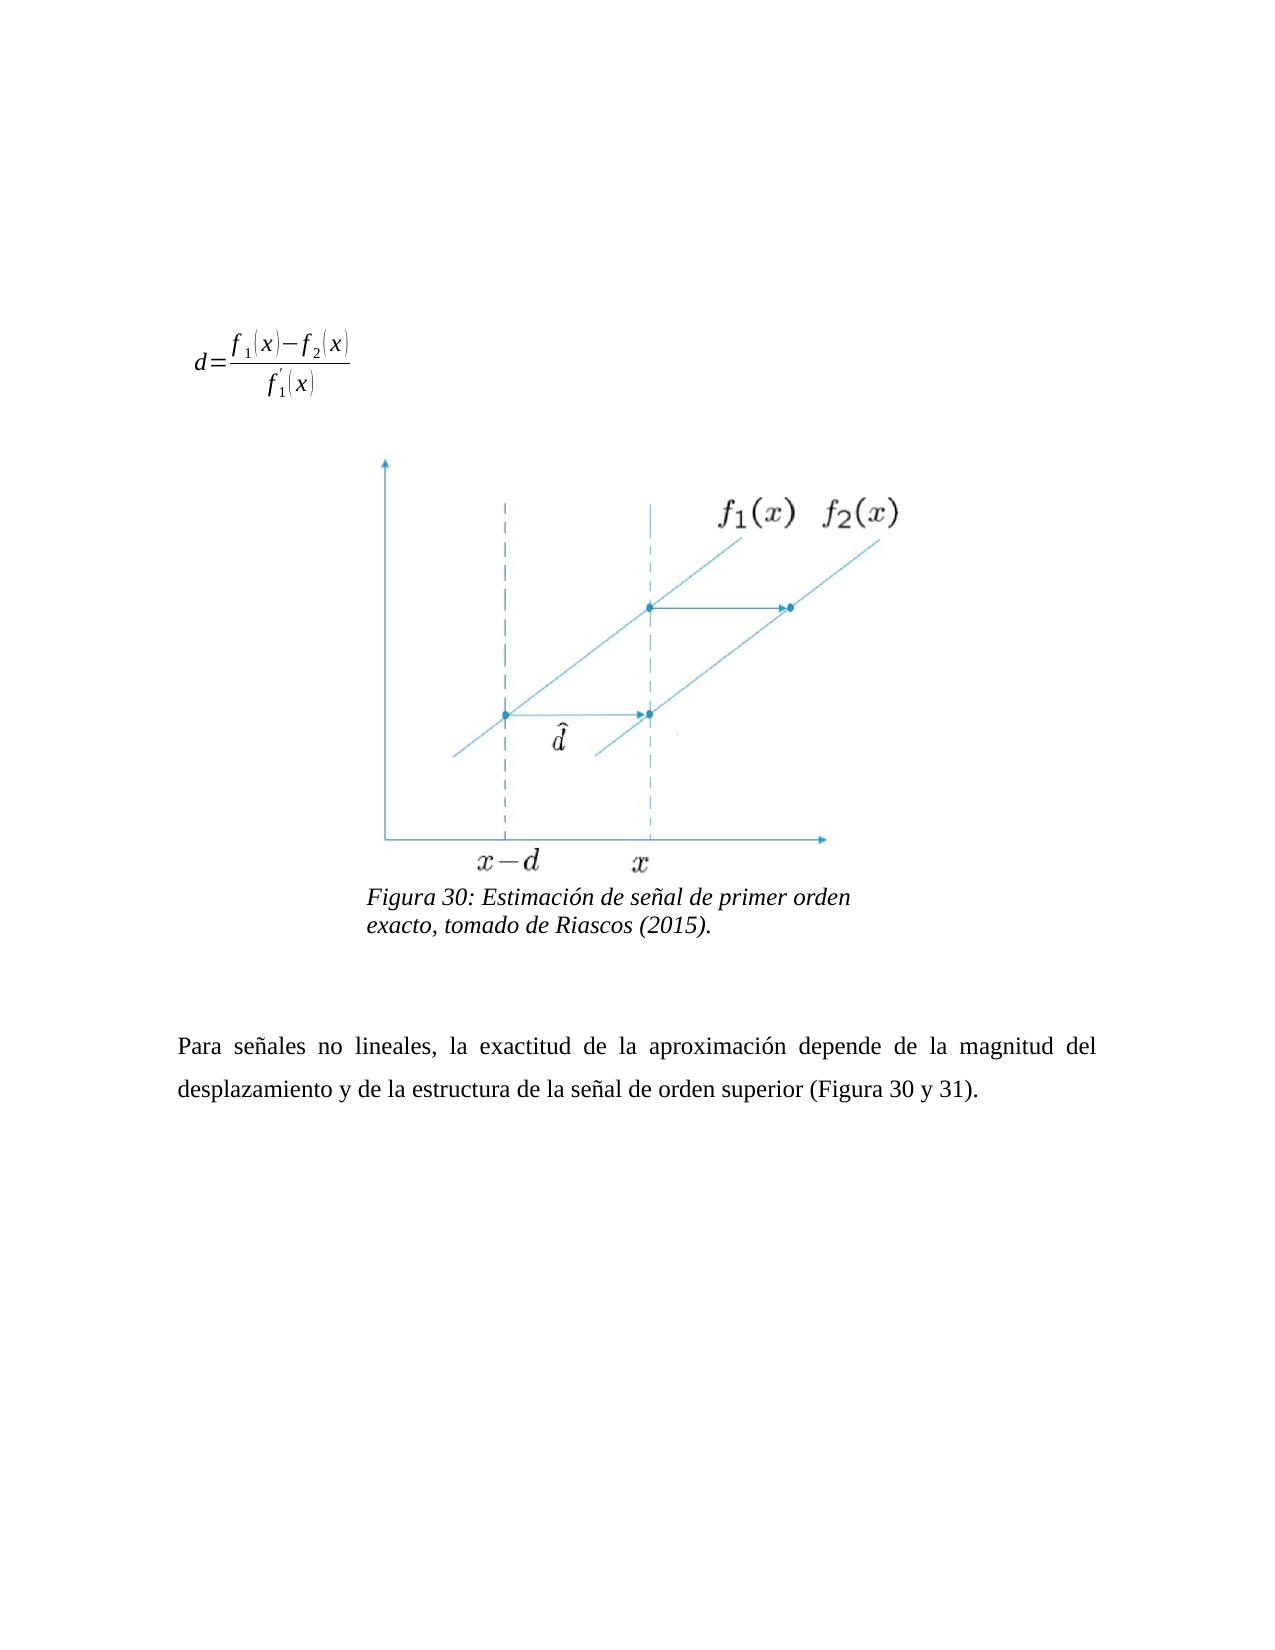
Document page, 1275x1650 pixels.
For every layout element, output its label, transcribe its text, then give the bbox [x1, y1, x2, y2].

picture [366, 441, 903, 877]
text Para señales no lineales, la exactitud de la aproximación depende de la magnitud del desplazamiento y de la estructura de la señal de orden superior (Figura 30 y 31). [177, 1031, 1098, 1103]
text Figura 30: Estimación de señal de primer orden exacto, tomado de Riascos (2015). [366, 877, 902, 939]
table_header [165, 329, 1026, 400]
table_header [1026, 329, 1128, 400]
